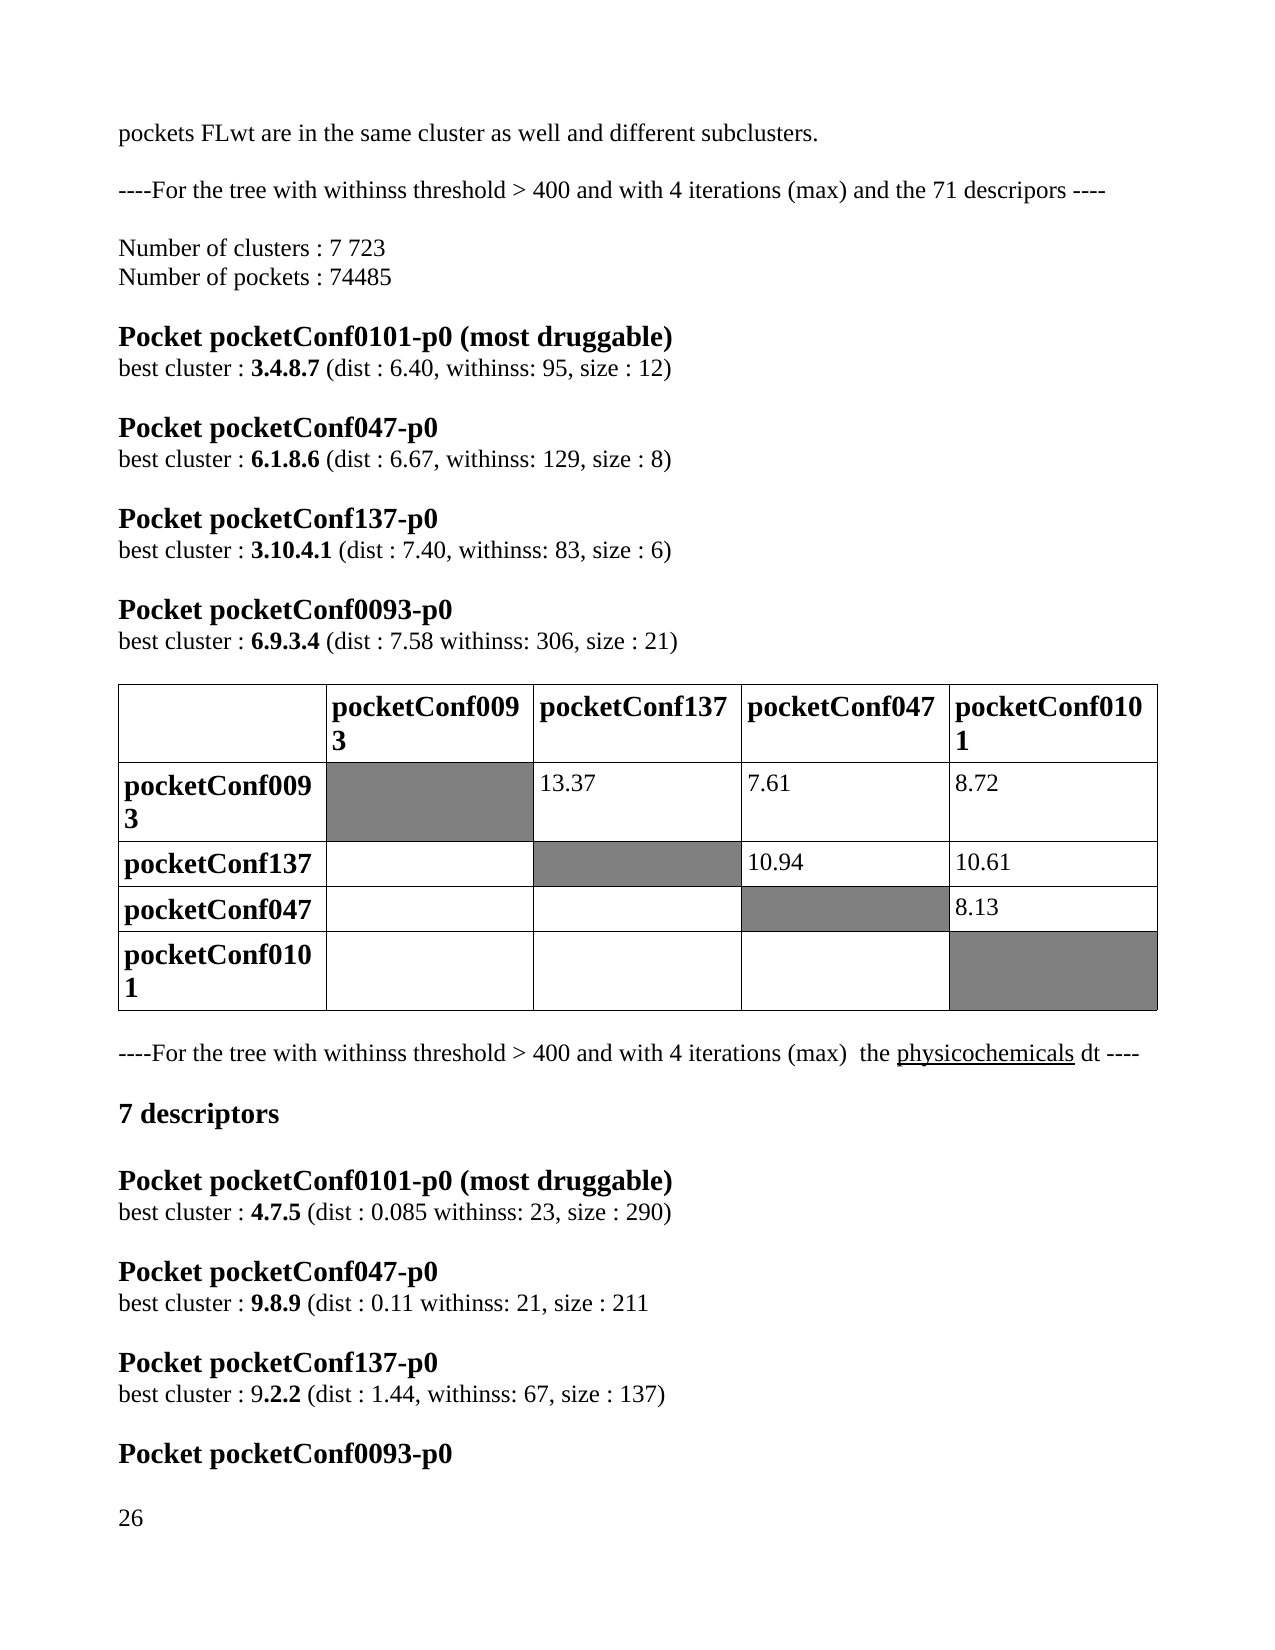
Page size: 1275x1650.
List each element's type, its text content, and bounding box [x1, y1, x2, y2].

text Pocket pocketConf047-p0 [118, 410, 1157, 444]
text Pocket pocketConf0101-p0 (most druggable) [118, 1163, 1157, 1197]
table_cell [327, 763, 533, 841]
text best cluster : 4.7.5 (dist : 0.085 withinss: 23, size : 290) [118, 1197, 1157, 1225]
table_cell 13.37 [534, 763, 741, 841]
table_cell [534, 842, 741, 886]
text Pocket pocketConf047-p0 [118, 1254, 1157, 1288]
text Pocket pocketConf137-p0 [118, 1345, 1157, 1379]
text ----For the tree with withinss threshold > 400 and with 4 iterations (max) the physicochemicals dt ---- [118, 1038, 1157, 1067]
table_cell [327, 887, 533, 931]
text Pocket pocketConf0101-p0 (most druggable) [118, 319, 1157, 353]
table_cell [534, 932, 741, 1010]
table_cell [534, 887, 741, 931]
table_header pocketConf047 [742, 685, 949, 762]
text best cluster : 9.8.9 (dist : 0.11 withinss: 21, size : 211 [118, 1288, 1157, 1316]
text Pocket pocketConf0093-p0 [118, 1436, 1157, 1470]
table_cell [742, 932, 949, 1010]
text ----For the tree with withinss threshold > 400 and with 4 iterations (max) and the 71 descripors ---- [118, 176, 1157, 204]
table_cell pocketConf0093 [119, 763, 326, 841]
text Number of pockets : 74485 [118, 262, 1157, 291]
text Number of clusters : 7 723 [118, 233, 1157, 262]
table_cell [742, 887, 949, 931]
table_cell 7.61 [742, 763, 949, 841]
table_cell 10.94 [742, 842, 949, 886]
text best cluster : 9.2.2 (dist : 1.44, withinss: 67, size : 137) [118, 1379, 1157, 1407]
text pockets FLwt are in the same cluster as well and different subclusters. [118, 118, 1157, 147]
table_cell pocketConf047 [119, 887, 326, 931]
text best cluster : 3.10.4.1 (dist : 7.40, withinss: 83, size : 6) [118, 535, 1157, 564]
text best cluster : 6.1.8.6 (dist : 6.67, withinss: 129, size : 8) [118, 444, 1157, 473]
table_cell [327, 842, 533, 886]
text Pocket pocketConf0093-p0 [118, 592, 1157, 626]
text Pocket pocketConf137-p0 [118, 501, 1157, 535]
table_cell [327, 932, 533, 1010]
text 7 descriptors [118, 1096, 1157, 1129]
text best cluster : 6.9.3.4 (dist : 7.58 withinss: 306, size : 21) [118, 626, 1157, 655]
table_header pocketConf0101 [950, 685, 1157, 762]
table_cell [950, 932, 1157, 1010]
table_cell pocketConf0101 [119, 932, 326, 1010]
table_header [119, 685, 326, 762]
table_cell 8.13 [950, 887, 1157, 931]
text best cluster : 3.4.8.7 (dist : 6.40, withinss: 95, size : 12) [118, 353, 1157, 382]
table_cell 8.72 [950, 763, 1157, 841]
table_header pocketConf137 [534, 685, 741, 762]
table_cell 10.61 [950, 842, 1157, 886]
table_cell pocketConf137 [119, 842, 326, 886]
table_header pocketConf0093 [327, 685, 533, 762]
